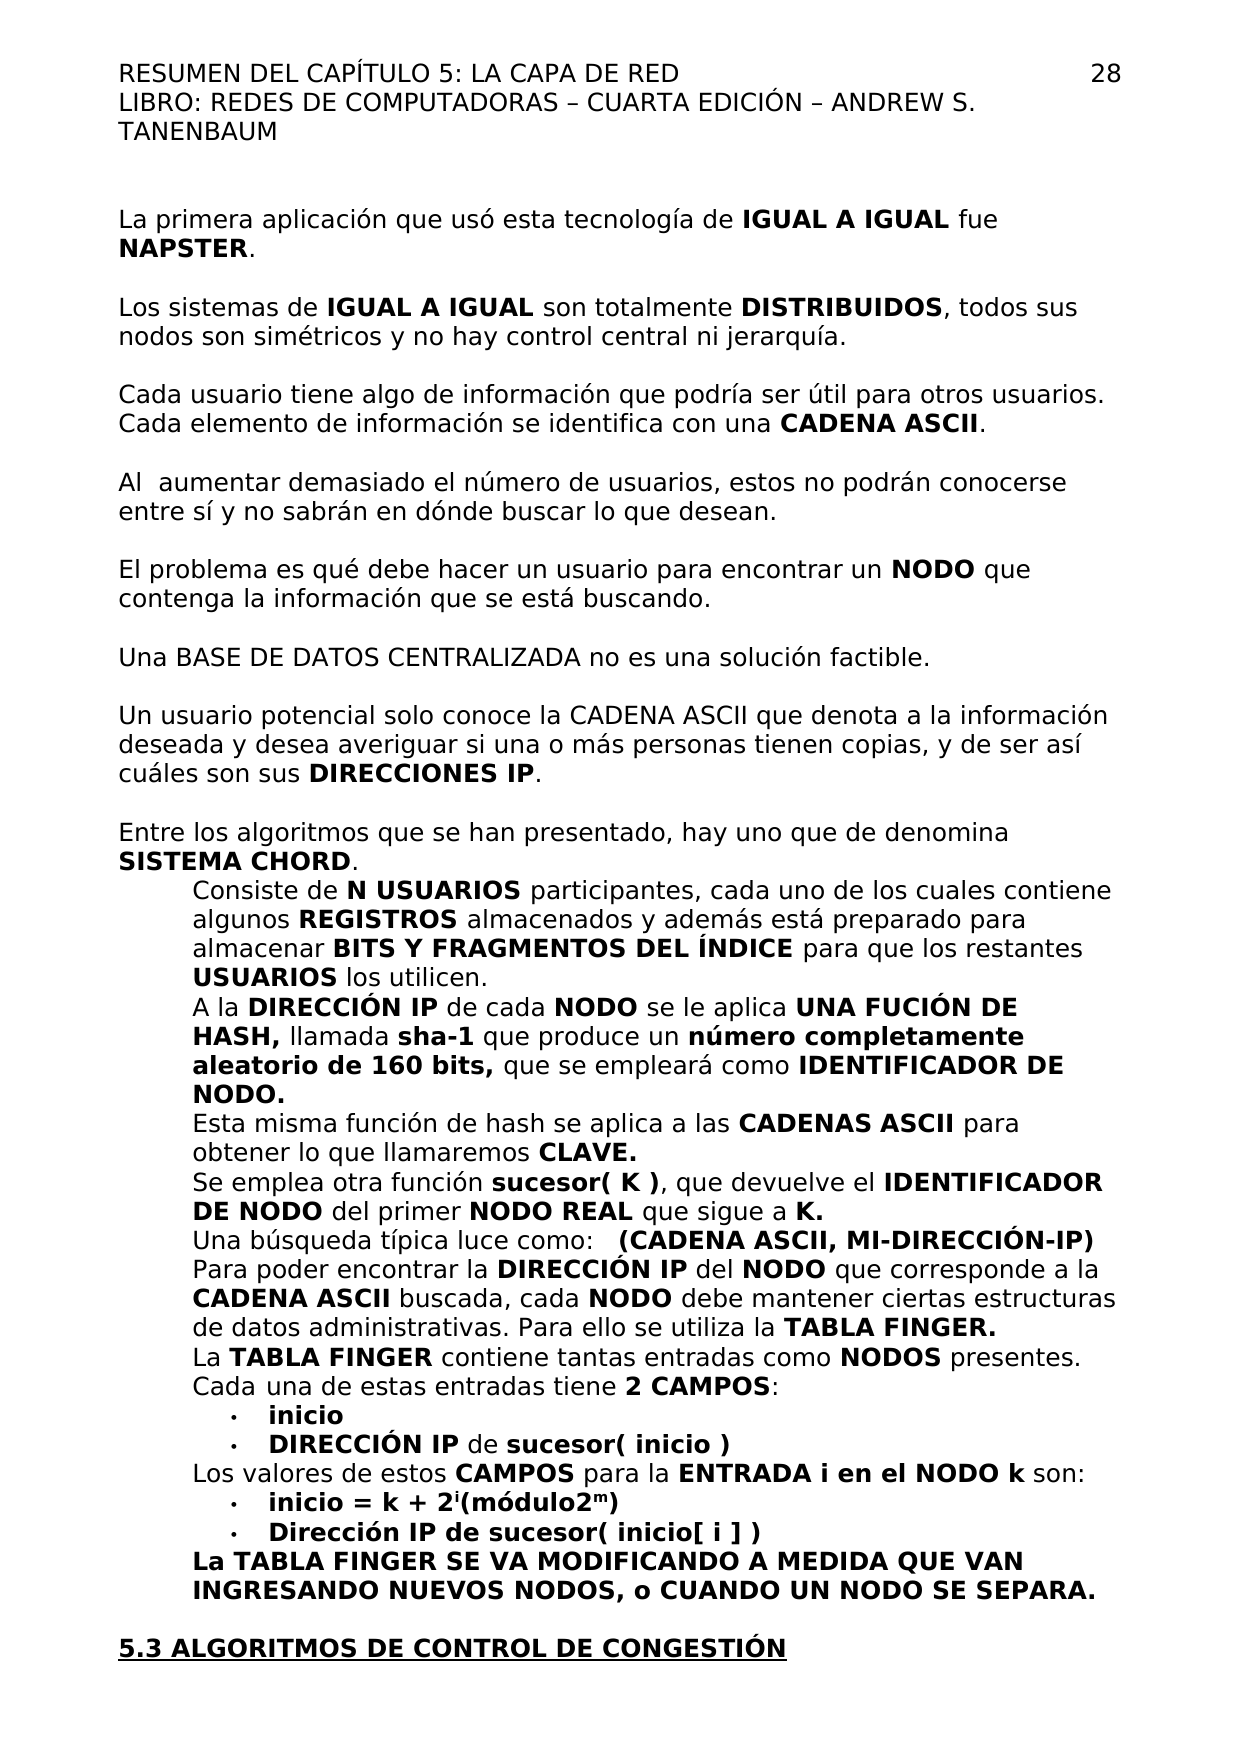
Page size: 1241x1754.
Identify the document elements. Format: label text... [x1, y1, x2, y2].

text Para poder encontrar la DIRECCIÓN IP del NODO que corresponde a la CADENA ASCII buscada, cada NODO debe mantener ciertas estructuras de datos administrativas. Para ello se utiliza la TABLA FINGER. [118, 1255, 1122, 1343]
text Al aumentar demasiado el número de usuarios, estos no podrán conocerse entre sí y no sabrán en dónde buscar lo que desean. [118, 468, 1122, 526]
list Dirección IP de sucesor( inicio[ i ] ) [231, 1518, 1122, 1547]
text Se emplea otra función sucesor( K ), que devuelve el IDENTIFICADOR DE NODO del primer NODO REAL que sigue a K. [118, 1168, 1122, 1226]
list DIRECCIÓN IP de sucesor( inicio ) [231, 1430, 1122, 1459]
text El problema es qué debe hacer un usuario para encontrar un NODO que contenga la información que se está buscando. [118, 555, 1122, 613]
text Esta misma función de hash se aplica a las CADENAS ASCII para obtener lo que llamaremos CLAVE. [118, 1109, 1122, 1168]
text Cada elemento de información se identifica con una CADENA ASCII. [118, 409, 1122, 438]
text 5.3 ALGORITMOS DE CONTROL DE CONGESTIÓN [118, 1634, 1122, 1663]
text Consiste de N USUARIOS participantes, cada uno de los cuales contiene algunos REGISTROS almacenados y además está preparado para almacenar BITS Y FRAGMENTOS DEL ÍNDICE para que los restantes USUARIOS los utilicen. [118, 876, 1122, 993]
text Un usuario potencial solo conoce la CADENA ASCII que denota a la información deseada y desea averiguar si una o más personas tienen copias, y de ser así cuáles son sus DIRECCIONES IP. [118, 701, 1122, 788]
list inicio [231, 1401, 1122, 1430]
text Una búsqueda típica luce como: (CADENA ASCII, MI-DIRECCIÓN-IP) [118, 1226, 1122, 1255]
text Los valores de estos CAMPOS para la ENTRADA i en el NODO k son: [118, 1459, 1122, 1488]
text Los sistemas de IGUAL A IGUAL son totalmente DISTRIBUIDOS, todos sus nodos son simétricos y no hay control central ni jerarquía. [118, 293, 1122, 351]
list inicio = k + 2i(módulo2m) [231, 1488, 1122, 1518]
text La primera aplicación que usó esta tecnología de IGUAL A IGUAL fue NAPSTER. [118, 205, 1122, 263]
text Una BASE DE DATOS CENTRALIZADA no es una solución factible. [118, 643, 1122, 672]
text Cada usuario tiene algo de información que podría ser útil para otros usuarios. [118, 380, 1122, 409]
text La TABLA FINGER SE VA MODIFICANDO A MEDIDA QUE VAN INGRESANDO NUEVOS NODOS, o CUANDO UN NODO SE SEPARA. [118, 1547, 1122, 1605]
text La TABLA FINGER contiene tantas entradas como NODOS presentes. Cada una de estas entradas tiene 2 CAMPOS: [118, 1343, 1122, 1401]
text A la DIRECCIÓN IP de cada NODO se le aplica UNA FUCIÓN DE HASH, llamada sha-1 que produce un número completamente aleatorio de 160 bits, que se empleará como IDENTIFICADOR DE NODO. [118, 993, 1122, 1109]
text Entre los algoritmos que se han presentado, hay uno que de denomina SISTEMA CHORD. [118, 818, 1122, 876]
